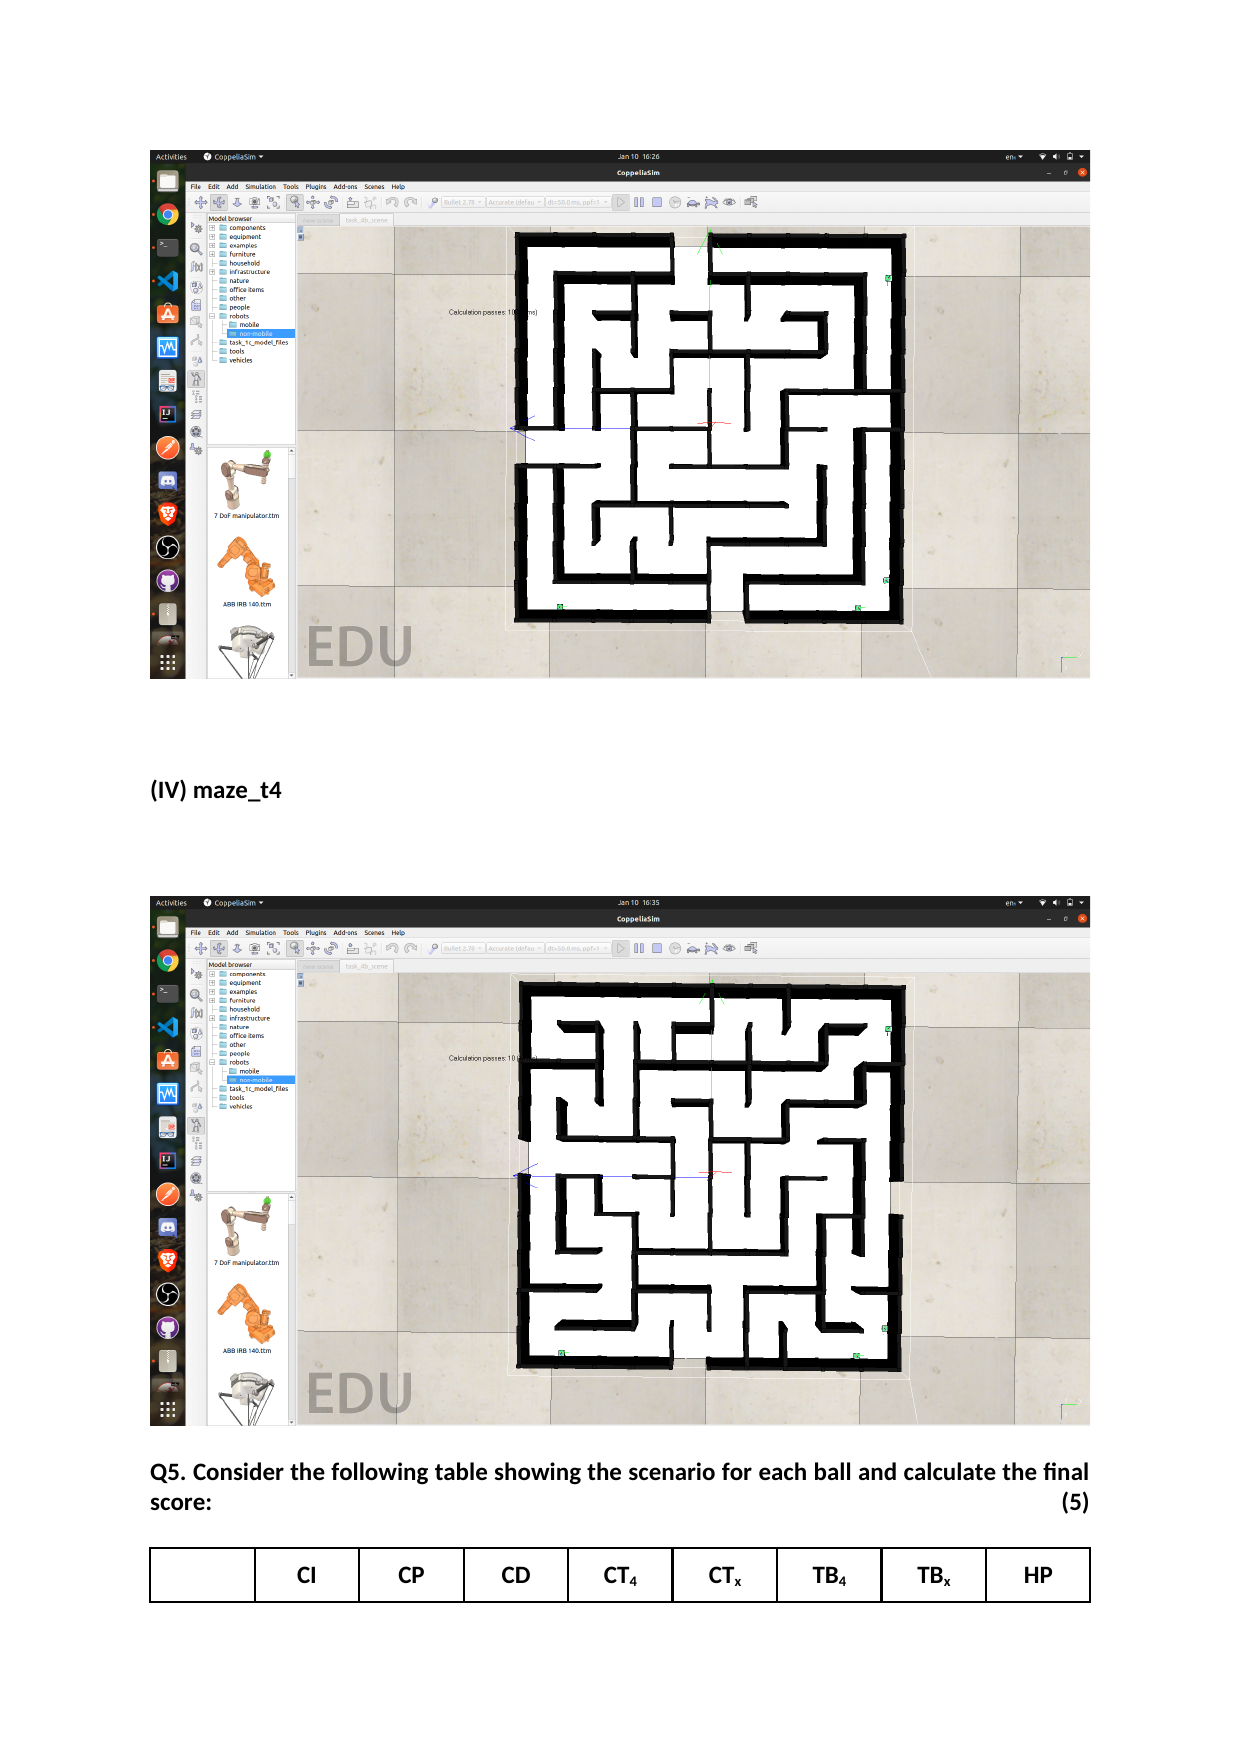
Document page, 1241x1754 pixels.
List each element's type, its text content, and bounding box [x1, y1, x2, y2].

text Q5. Consider the following table showing the scenario for each ball and calculate the final score: (5) [150, 1456, 1090, 1517]
picture [150, 150, 1091, 679]
table_header TBx [883, 1549, 985, 1601]
table_header HP [987, 1549, 1089, 1601]
table_header CD [465, 1549, 567, 1601]
table_header TB4 [778, 1549, 880, 1601]
text (IV) maze_t4 [150, 774, 1090, 804]
table_header CTx [674, 1549, 776, 1601]
table_header CT4 [569, 1549, 671, 1601]
table_header CI [256, 1549, 358, 1601]
table_header CP [360, 1549, 463, 1601]
table_header [151, 1549, 254, 1601]
picture [150, 896, 1091, 1426]
